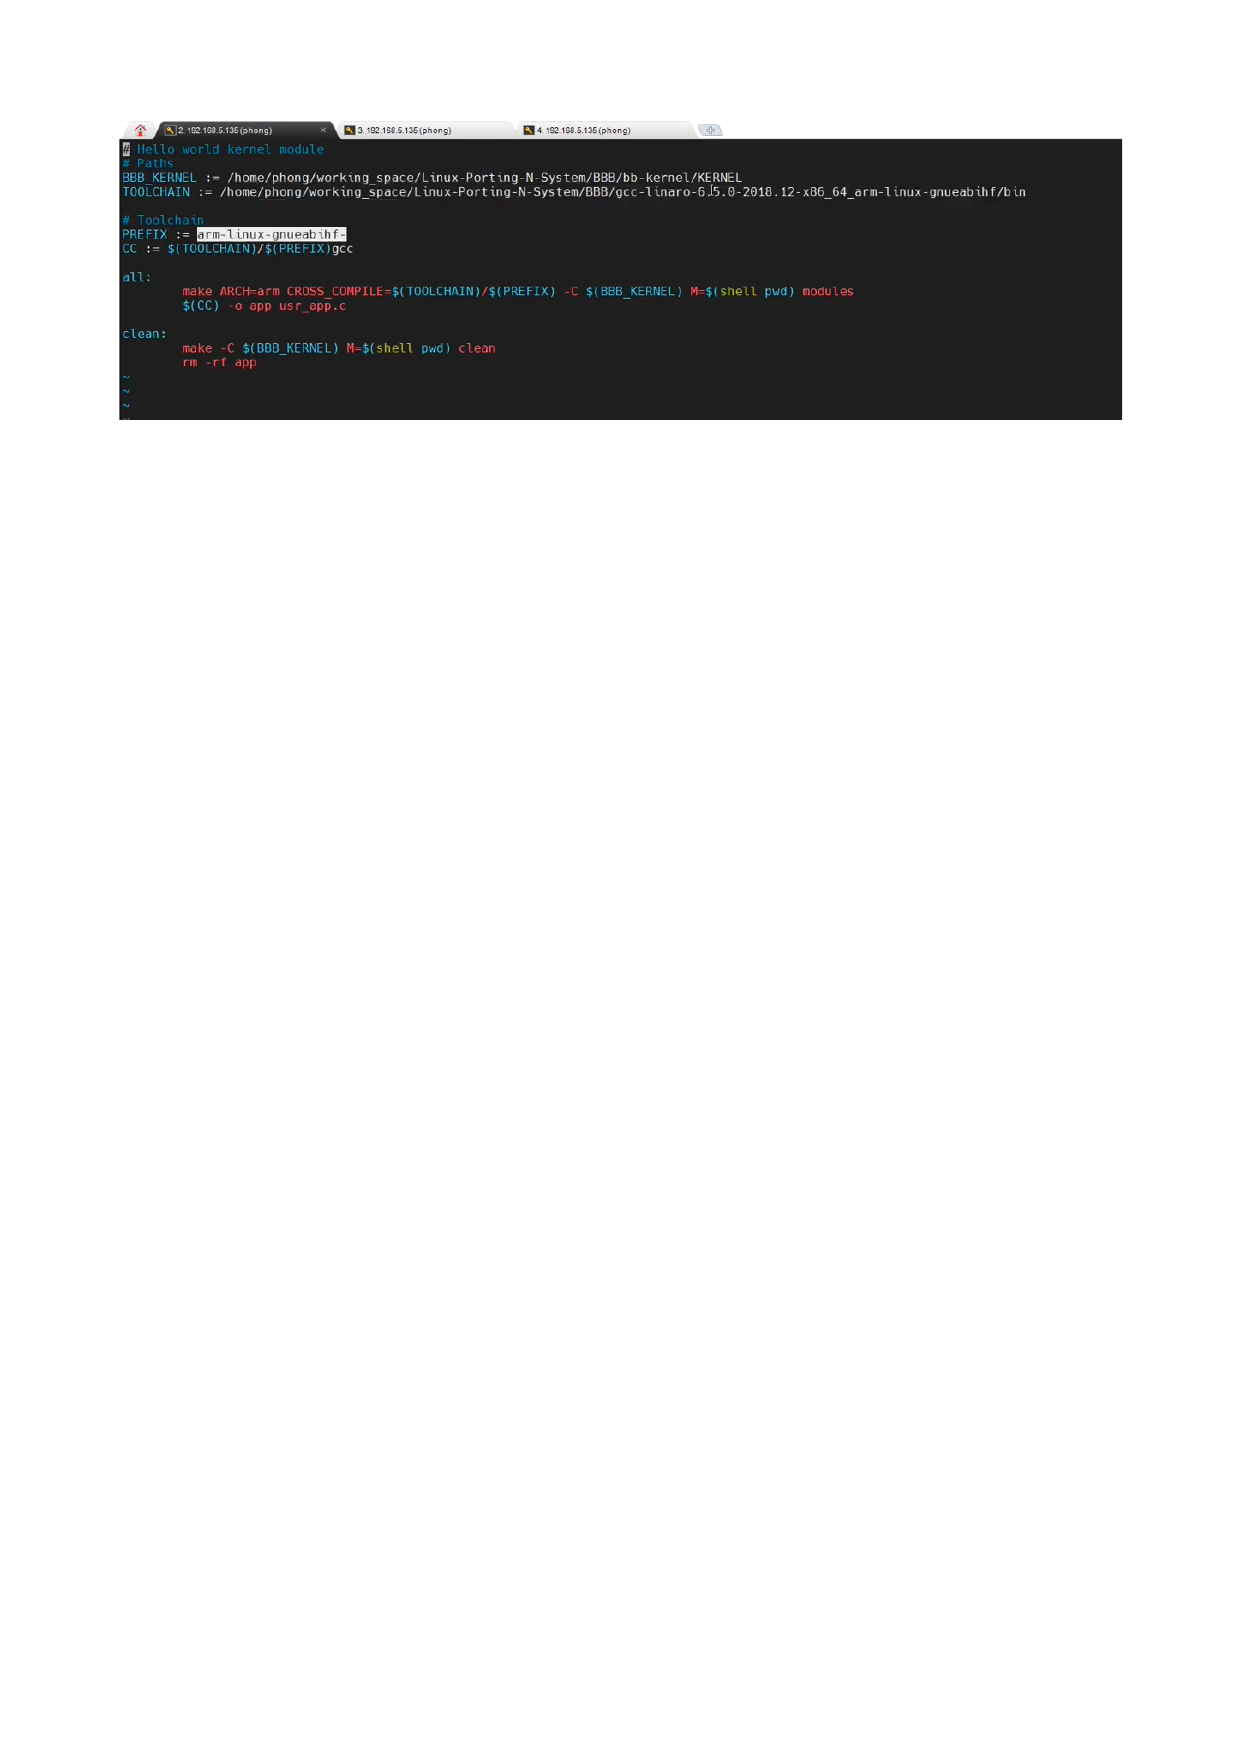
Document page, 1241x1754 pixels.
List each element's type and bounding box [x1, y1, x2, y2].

picture [118, 118, 1123, 420]
